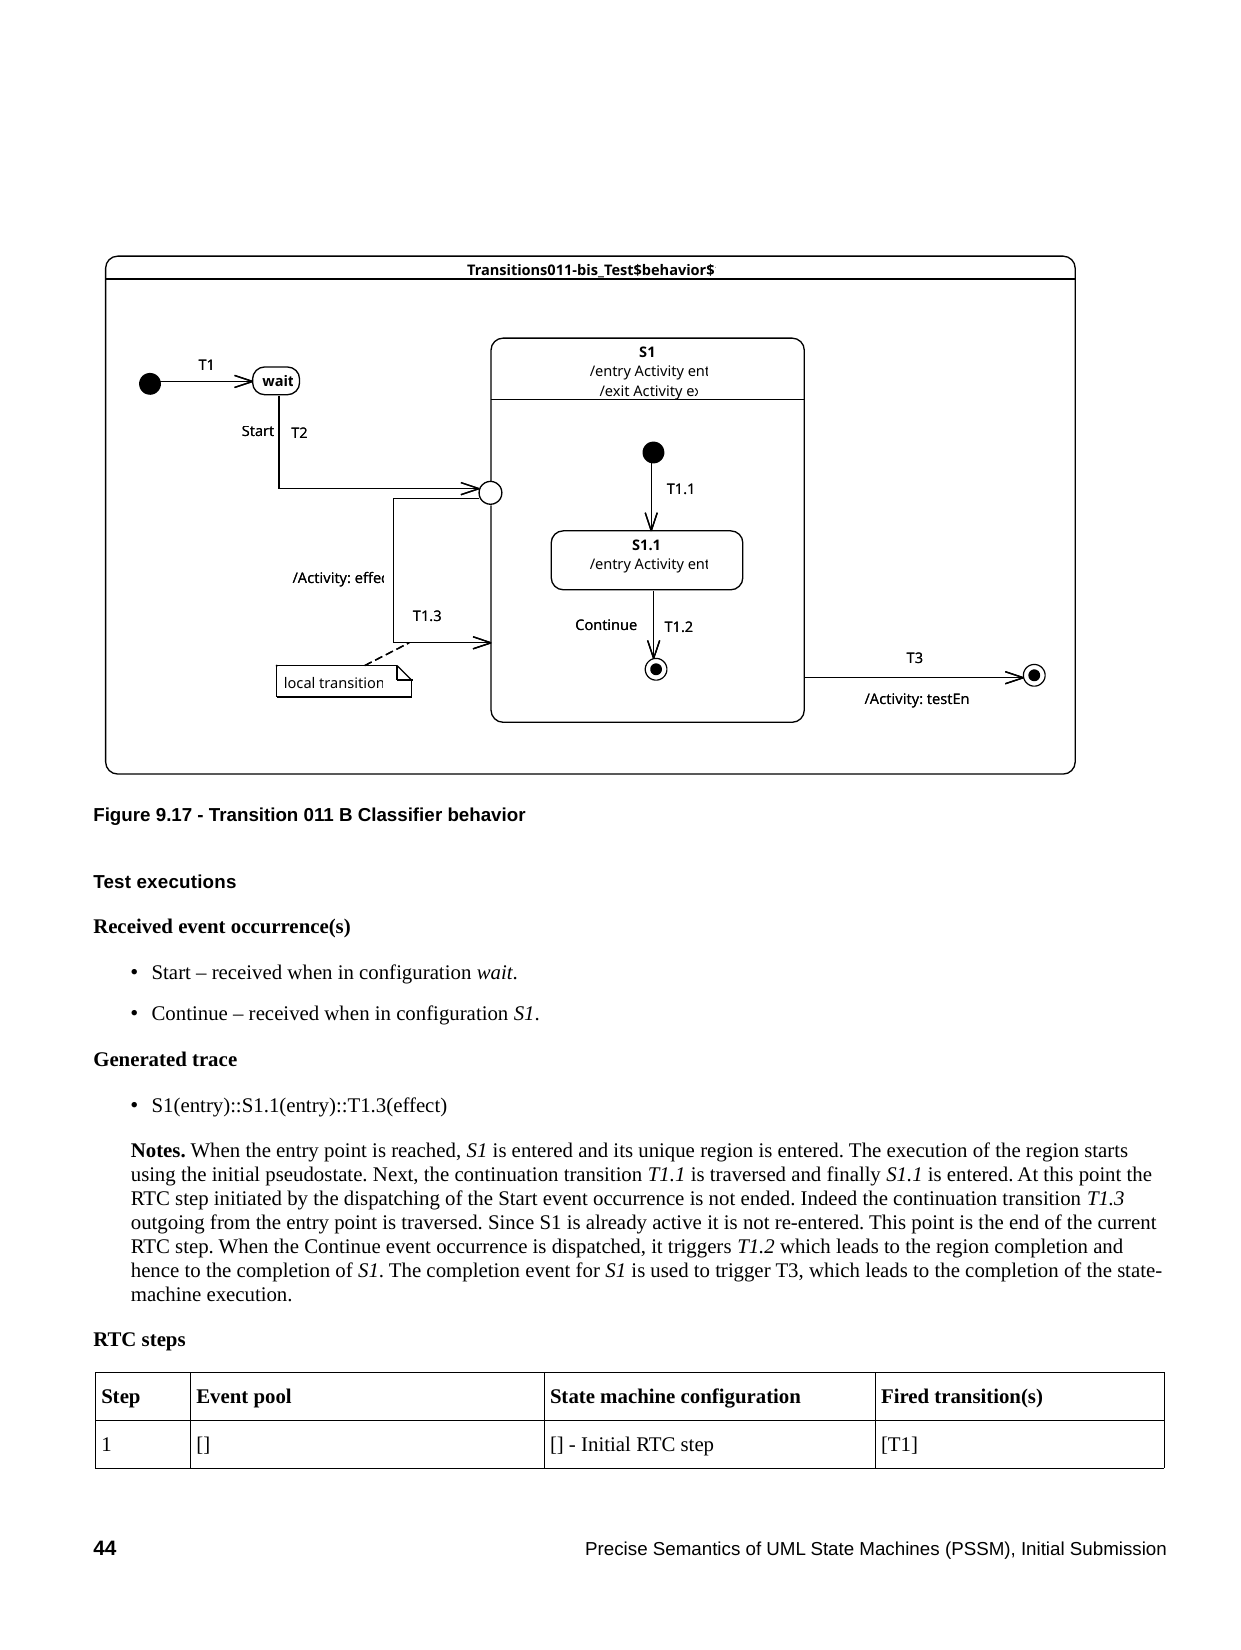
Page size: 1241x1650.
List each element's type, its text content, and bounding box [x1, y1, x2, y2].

table_cell 1 [96, 1421, 190, 1468]
text Figure 9.17 - Transition 011 B Classifier behavior [93, 804, 1089, 825]
list S1(entry)::S1.1(entry)::T1.3(effect) [131, 1092, 1164, 1117]
table_cell [] [191, 1421, 544, 1468]
table_header Step [96, 1373, 190, 1420]
text Received event occurrence(s) [93, 914, 1164, 938]
table_cell [] - Initial RTC step [545, 1421, 875, 1468]
list Continue – received when in configuration S1. [131, 1000, 1164, 1025]
list Start – received when in configuration wait. [131, 959, 1164, 984]
text Generated trace [93, 1046, 1164, 1071]
text Notes. When the entry point is reached, S1 is entered and its unique region is entered. The execution of the region starts using the initial pseudostate. Next, the continuation transition T1.1 is traversed and finally S1.1 is entered. At this point the RTC step initiated by the dispatching of the Start event occurrence is not ended. Indeed the continuation transition T1.3 outgoing from the entry point is traversed. Since S1 is already active it is not re-entered. This point is the end of the current RTC step. When the Continue event occurrence is dispatched, it triggers T1.2 which leads to the region completion and hence to the completion of S1. The completion event for S1 is used to trigger T3, which leads to the completion of the state-machine execution. [131, 1138, 1164, 1306]
text RTC steps [93, 1327, 1164, 1351]
table_cell [T1] [876, 1421, 1164, 1468]
subtitle Test executions [93, 871, 1164, 893]
table_header Event pool [191, 1373, 544, 1420]
table_header Fired transition(s) [876, 1373, 1164, 1420]
table_header State machine configuration [545, 1373, 875, 1420]
